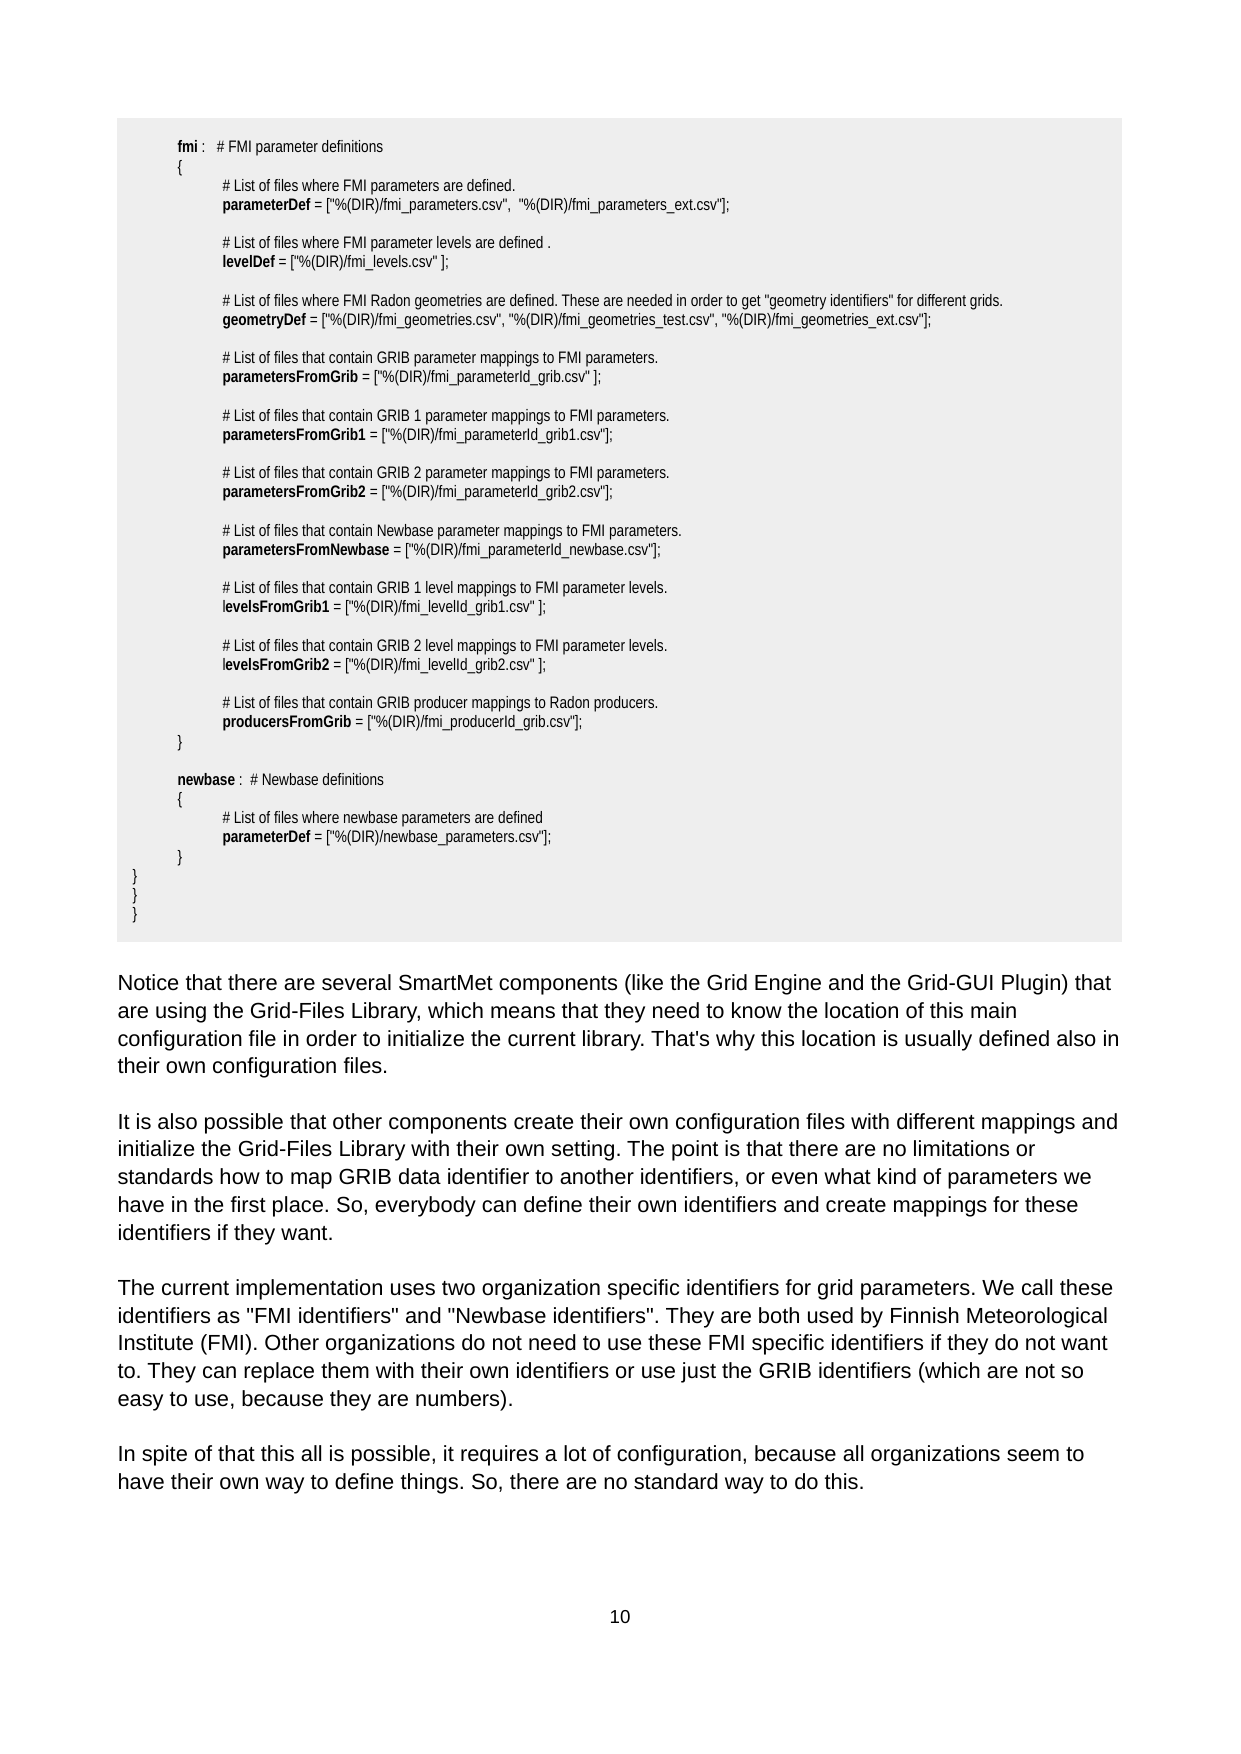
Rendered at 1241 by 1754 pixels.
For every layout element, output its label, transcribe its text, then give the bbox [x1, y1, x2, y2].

text } [117, 904, 1122, 923]
text # List of files that contain GRIB 2 parameter mappings to FMI parameters. [117, 463, 1122, 482]
text { [117, 789, 1122, 808]
text parametersFromNewbase = ["%(DIR)/fmi_parameterId_newbase.csv"]; [117, 540, 1122, 559]
text newbase : # Newbase definitions [117, 770, 1122, 789]
text } [117, 731, 1122, 751]
text # List of files that contain GRIB producer mappings to Radon producers. [117, 693, 1122, 712]
text parametersFromGrib1 = ["%(DIR)/fmi_parameterId_grib1.csv"]; [117, 425, 1122, 444]
text # List of files where FMI parameters are defined. [117, 176, 1122, 195]
text # List of files that contain GRIB 1 level mappings to FMI parameter levels. [117, 578, 1122, 597]
text parameterDef = ["%(DIR)/newbase_parameters.csv"]; [117, 827, 1122, 846]
text } [117, 866, 1122, 885]
text parametersFromGrib = ["%(DIR)/fmi_parameterId_grib.csv" ]; [117, 367, 1122, 386]
text # List of files that contain GRIB parameter mappings to FMI parameters. [117, 348, 1122, 367]
text levelDef = ["%(DIR)/fmi_levels.csv" ]; [117, 252, 1122, 271]
text geometryDef = ["%(DIR)/fmi_geometries.csv", "%(DIR)/fmi_geometries_test.csv", "%(DIR)/fmi_geometries_ext.csv"]; [117, 310, 1122, 329]
text # List of files that contain Newbase parameter mappings to FMI parameters. [117, 521, 1122, 540]
text } [117, 885, 1122, 904]
text } [117, 846, 1122, 866]
text producersFromGrib = ["%(DIR)/fmi_producerId_grib.csv"]; [117, 712, 1122, 731]
text parametersFromGrib2 = ["%(DIR)/fmi_parameterId_grib2.csv"]; [117, 482, 1122, 501]
text The current implementation uses two organization specific identifiers for grid parameters. We call these identifiers as "FMI identifiers" and "Newbase identifiers". They are both used by Finnish Meteorological Institute (FMI). Other organizations do not need to use these FMI specific identifiers if they do not want to. They can replace them with their own identifiers or use just the GRIB identifiers (which are not so easy to use, because they are numbers). [117, 1275, 1122, 1411]
text parameterDef = ["%(DIR)/fmi_parameters.csv", "%(DIR)/fmi_parameters_ext.csv"]; [117, 195, 1122, 214]
text levelsFromGrib1 = ["%(DIR)/fmi_levelId_grib1.csv" ]; [117, 597, 1122, 616]
text # List of files that contain GRIB 2 level mappings to FMI parameter levels. [117, 636, 1122, 655]
text # List of files where FMI Radon geometries are defined. These are needed in order to get "geometry identifiers" for different grids. [117, 291, 1122, 310]
text In spite of that this all is possible, it requires a lot of configuration, because all organizations seem to have their own way to define things. So, there are no standard way to do this. [117, 1441, 1122, 1494]
text { [117, 156, 1122, 176]
text # List of files that contain GRIB 1 parameter mappings to FMI parameters. [117, 406, 1122, 425]
text Notice that there are several SmartMet components (like the Grid Engine and the Grid-GUI Plugin) that are using the Grid-Files Library, which means that they need to know the location of this main configuration file in order to initialize the current library. That's why this location is usually defined also in their own configuration files. [117, 970, 1122, 1078]
text # List of files where newbase parameters are defined [117, 808, 1122, 827]
text levelsFromGrib2 = ["%(DIR)/fmi_levelId_grib2.csv" ]; [117, 655, 1122, 674]
text fmi : # FMI parameter definitions [117, 137, 1122, 156]
text # List of files where FMI parameter levels are defined . [117, 233, 1122, 252]
text It is also possible that other components create their own configuration files with different mappings and initialize the Grid-Files Library with their own setting. The point is that there are no limitations or standards how to map GRIB data identifier to another identifiers, or even what kind of parameters we have in the first place. So, everybody can define their own identifiers and create mappings for these identifiers if they want. [117, 1108, 1122, 1244]
